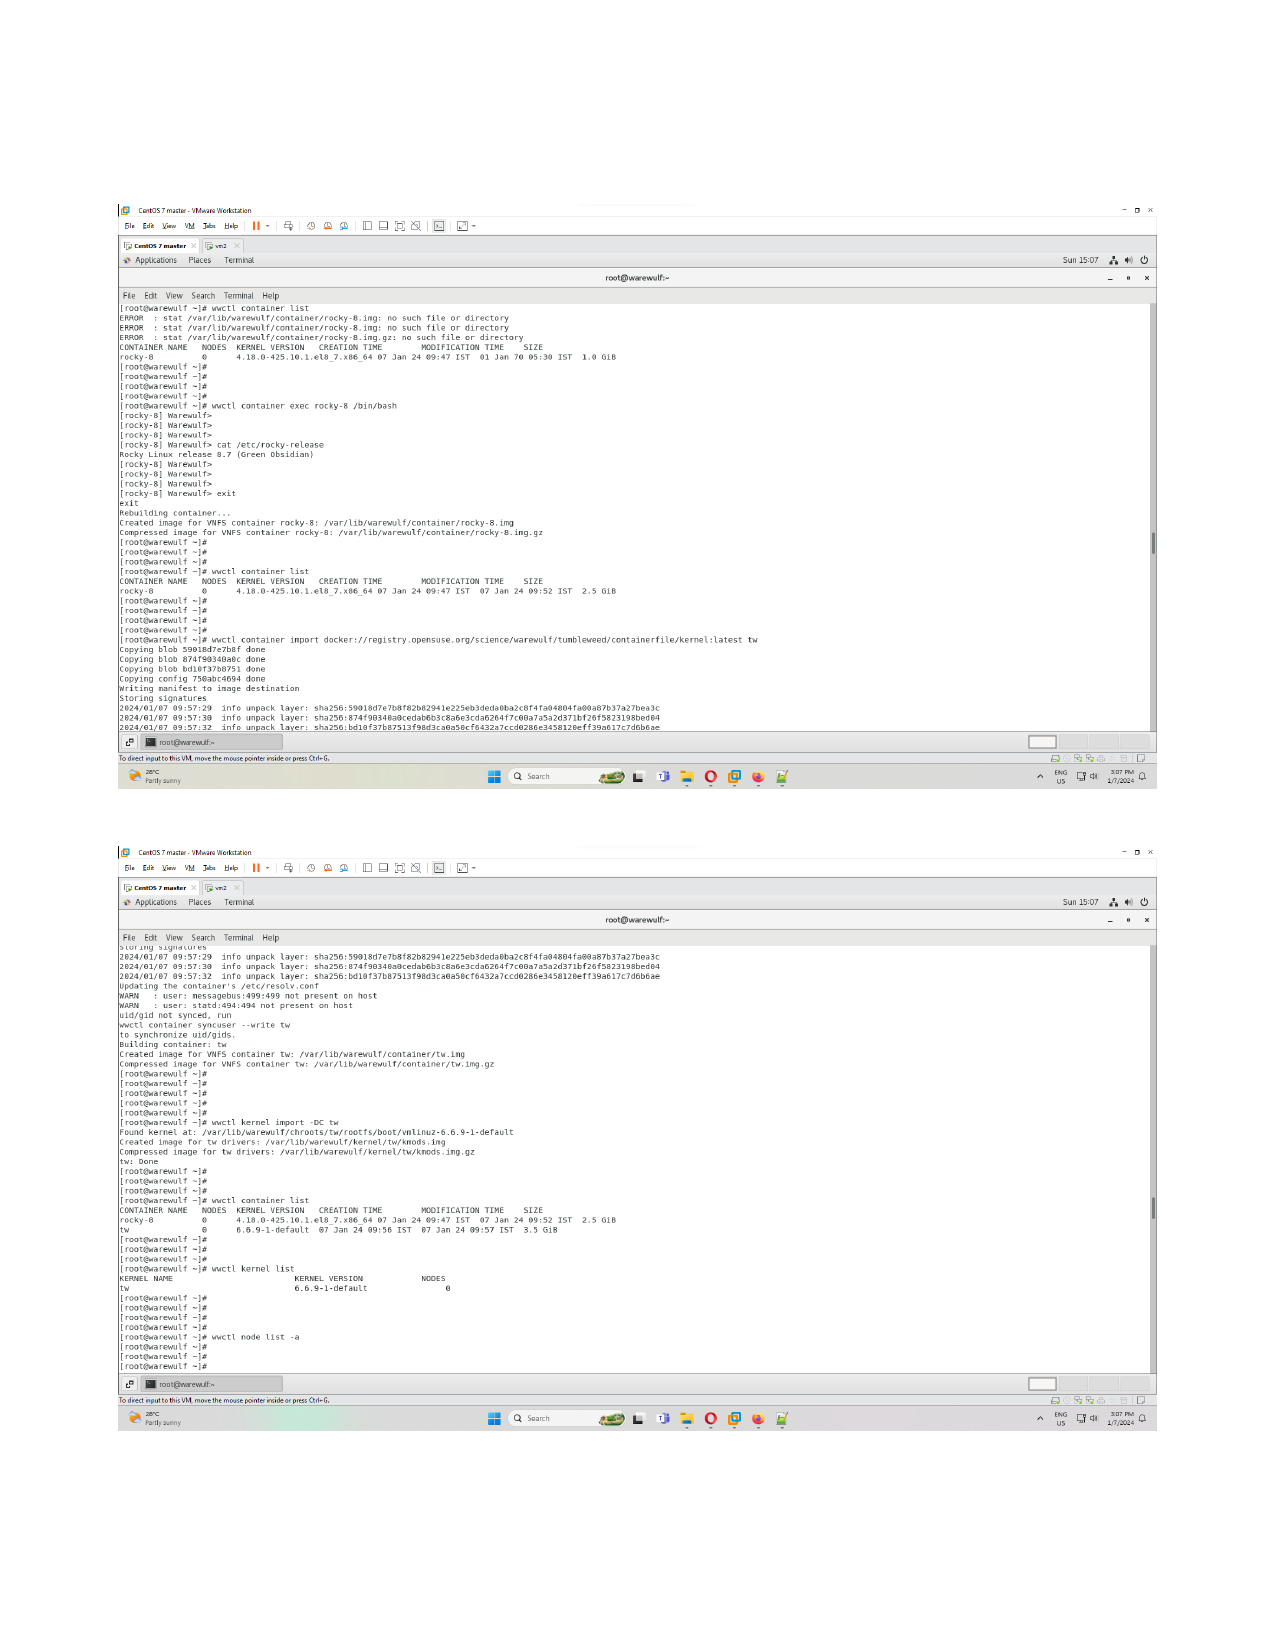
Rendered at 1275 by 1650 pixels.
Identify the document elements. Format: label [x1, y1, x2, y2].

picture [118, 846, 1157, 1431]
picture [118, 204, 1157, 789]
